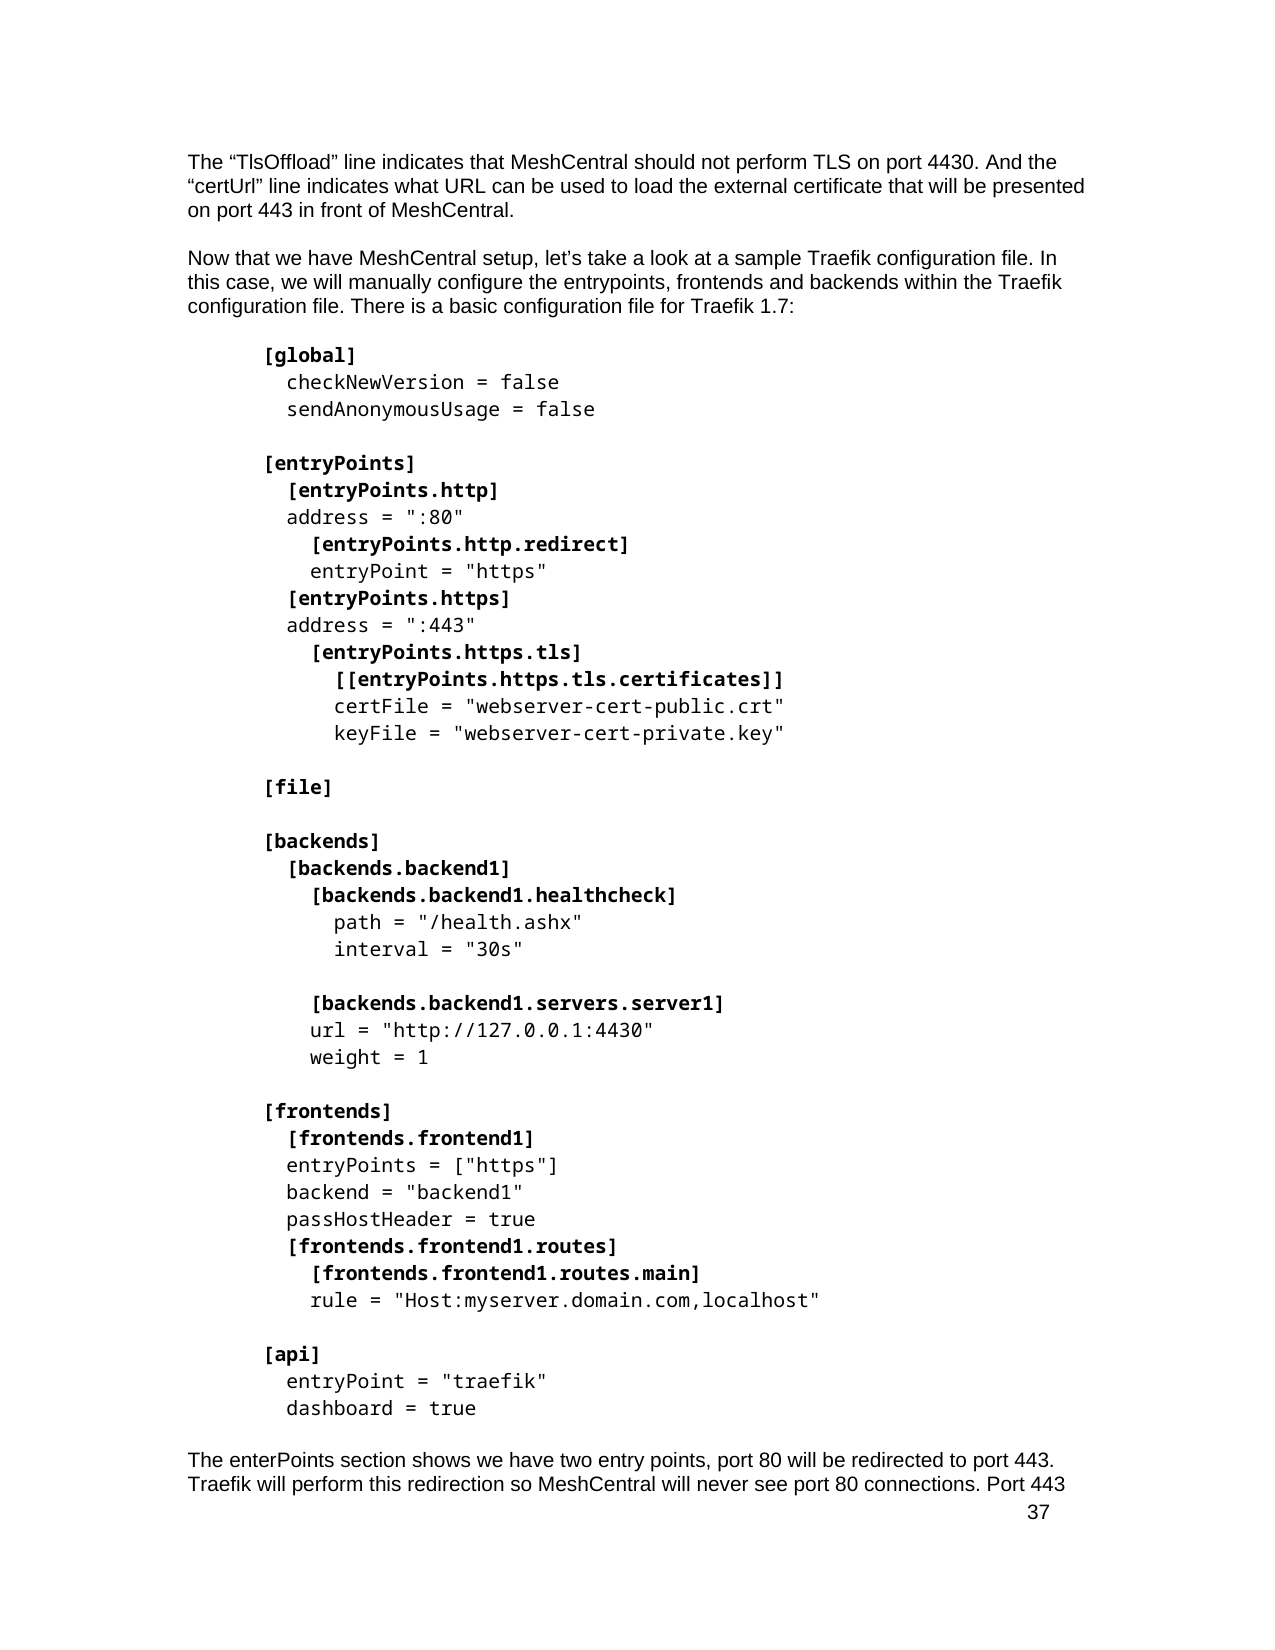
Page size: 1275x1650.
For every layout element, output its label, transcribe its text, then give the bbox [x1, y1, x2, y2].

text The enterPoints section shows we have two entry points, port 80 will be redirected to port 443. Traefik will perform this redirection so MeshCentral will never see port 80 connections. Port 443 [187, 1448, 1087, 1496]
text [entryPoints.https] [262, 584, 1087, 611]
text [frontends] [262, 1097, 1087, 1124]
text [backends] [262, 827, 1087, 854]
text [backends.backend1] [262, 854, 1087, 881]
text [frontends.frontend1] [262, 1124, 1087, 1151]
text [entryPoints.https.tls] [262, 638, 1087, 665]
text backend = "backend1" [262, 1178, 1087, 1205]
text rule = "Host:myserver.domain.com,localhost" [262, 1286, 1087, 1313]
text Now that we have MeshCentral setup, let’s take a look at a sample Traefik configuration file. In this case, we will manually configure the entrypoints, frontends and backends within the Traefik configuration file. There is a basic configuration file for Traefik 1.7: [187, 246, 1087, 318]
text [global] [262, 342, 1087, 369]
text [entryPoints.http.redirect] [262, 531, 1087, 557]
text checkNewVersion = false [262, 369, 1087, 396]
text [frontends.frontend1.routes.main] [262, 1259, 1087, 1286]
text dashboard = true [262, 1394, 1087, 1421]
text [file] [262, 773, 1087, 800]
text keyFile = "webserver-cert-private.key" [262, 719, 1087, 746]
text [[entryPoints.https.tls.certificates]] [262, 665, 1087, 692]
text address = ":443" [262, 611, 1087, 638]
text entryPoint = "traefik" [262, 1367, 1087, 1394]
text The “TlsOffload” line indicates that MeshCentral should not perform TLS on port 4430. And the “certUrl” line indicates what URL can be used to load the external certificate that will be presented on port 443 in front of MeshCentral. [187, 150, 1087, 222]
text [backends.backend1.healthcheck] [262, 881, 1087, 908]
text entryPoint = "https" [262, 557, 1087, 584]
text [api] [262, 1340, 1087, 1367]
text path = "/health.ashx" [262, 908, 1087, 935]
text passHostHeader = true [262, 1205, 1087, 1232]
text url = "http://127.0.0.1:4430" [262, 1016, 1087, 1043]
text sendAnonymousUsage = false [262, 396, 1087, 423]
text certFile = "webserver-cert-public.crt" [262, 692, 1087, 719]
text [entryPoints.http] [262, 477, 1087, 503]
text entryPoints = ["https"] [262, 1151, 1087, 1178]
text address = ":80" [262, 503, 1087, 531]
text [frontends.frontend1.routes] [262, 1232, 1087, 1259]
text [backends.backend1.servers.server1] [262, 989, 1087, 1016]
text weight = 1 [262, 1043, 1087, 1070]
text interval = "30s" [262, 935, 1087, 962]
text [entryPoints] [262, 449, 1087, 477]
